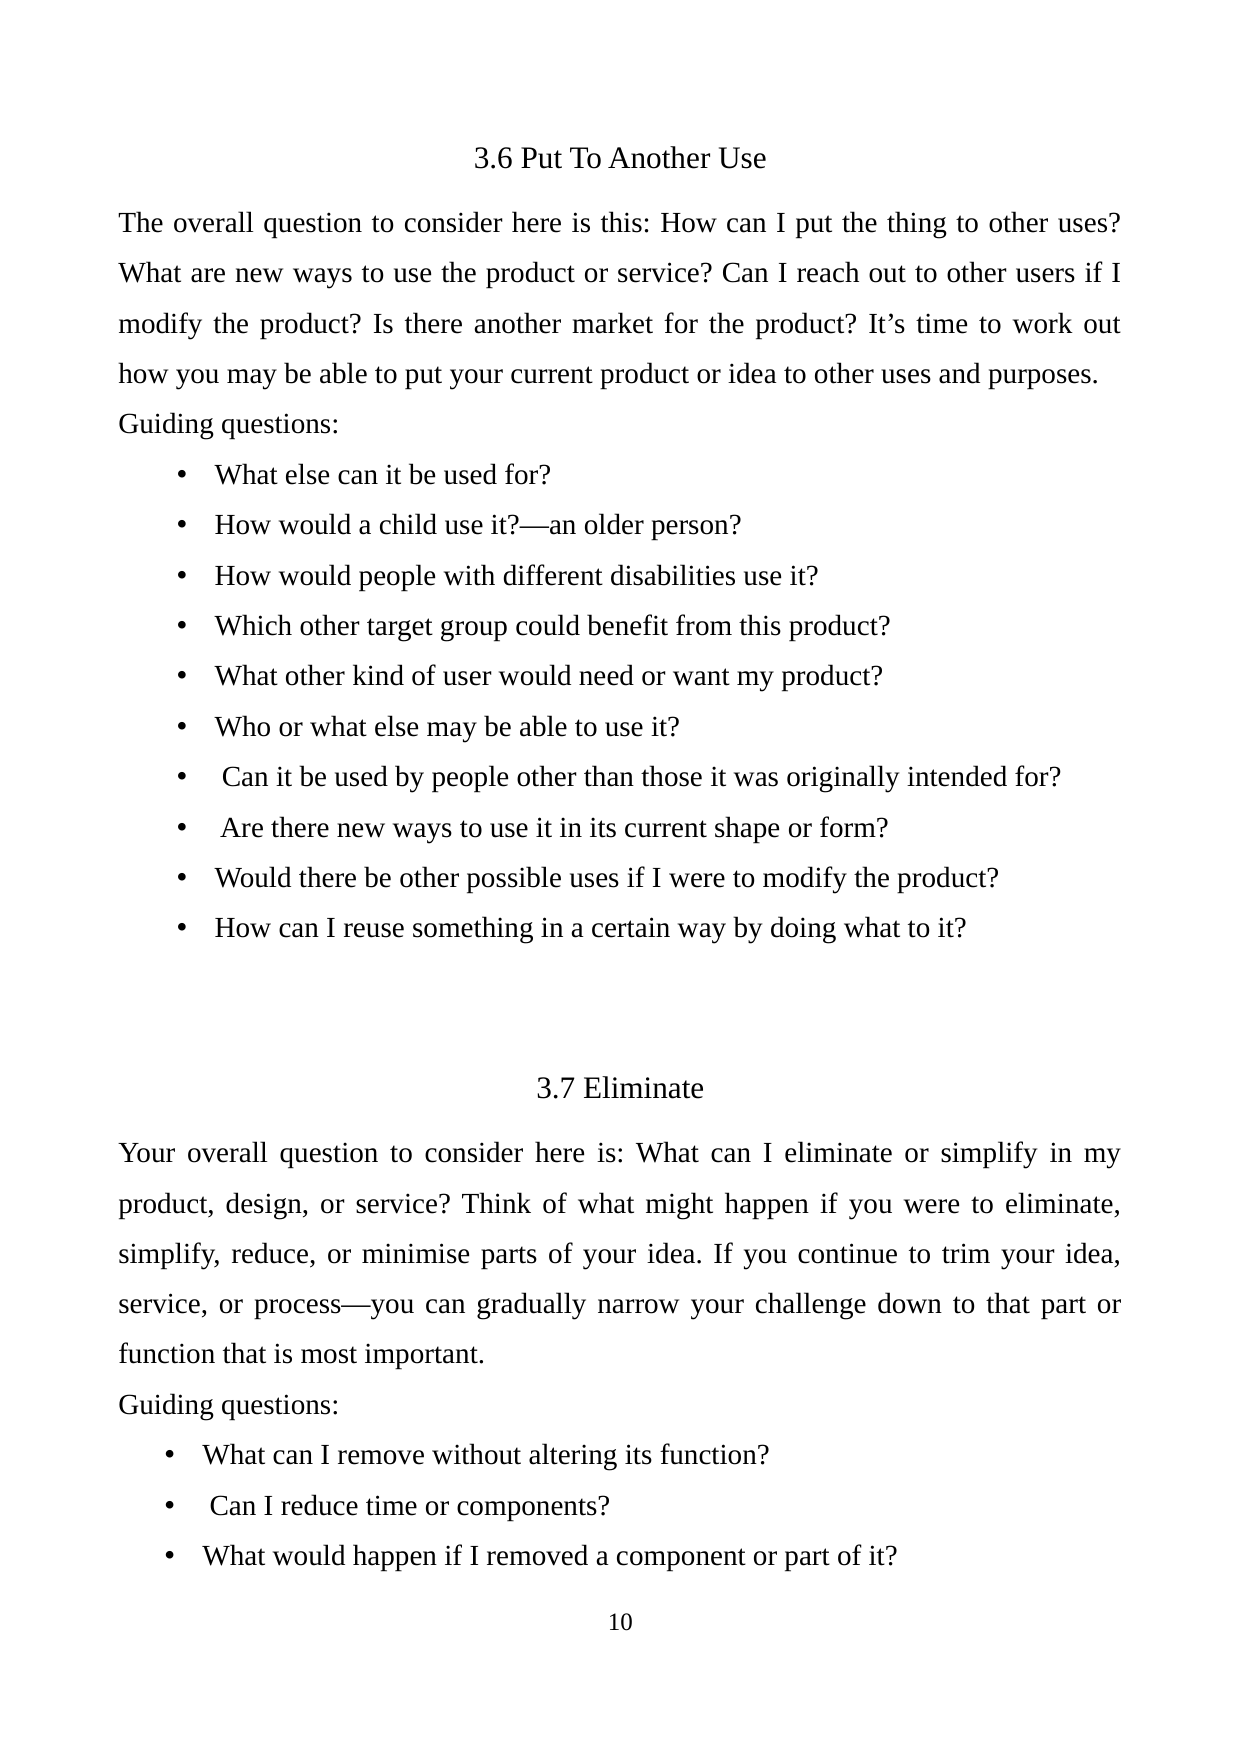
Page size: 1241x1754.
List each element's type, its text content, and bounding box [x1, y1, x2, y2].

subtitle 3.6 Put To Another Use [118, 139, 1122, 175]
list What would happen if I removed a component or part of it? [164, 1538, 1122, 1572]
list Are there new ways to use it in its current shape or form? [177, 810, 1122, 843]
list What else can it be used for? [177, 457, 1122, 491]
list Which other target group could benefit from this product? [177, 608, 1122, 642]
list Can it be used by people other than those it was originally intended for? [177, 759, 1122, 793]
text Guiding questions: [118, 407, 1122, 440]
list How can I reuse something in a certain way by doing what to it? [177, 911, 1122, 944]
list Would there be other possible uses if I were to modify the product? [177, 860, 1122, 894]
list How would a child use it?—an older person? [177, 507, 1122, 541]
text Your overall question to consider here is: What can I eliminate or simplify in my product, design, or service? Think of what might happen if you were to eliminate, simplify, reduce, or minimise parts of your idea. If you continue to trim your idea, service, or process—you can gradually narrow your challenge down to that part or function that is most important. [118, 1135, 1122, 1370]
list What other kind of user would need or want my product? [177, 658, 1122, 692]
subtitle 3.7 Eliminate [118, 1069, 1122, 1105]
list What can I remove without altering its function? [164, 1437, 1122, 1471]
text Guiding questions: [118, 1387, 1122, 1421]
list Who or what else may be able to use it? [177, 709, 1122, 743]
text The overall question to consider here is this: How can I put the thing to other uses? What are new ways to use the product or service? Can I reach out to other users if I modify the product? Is there another market for the product? It’s time to work out how you may be able to put your current product or idea to other uses and purposes. [118, 205, 1122, 390]
list How would people with different disabilities use it? [177, 558, 1122, 591]
list Can I reduce time or components? [164, 1488, 1122, 1521]
